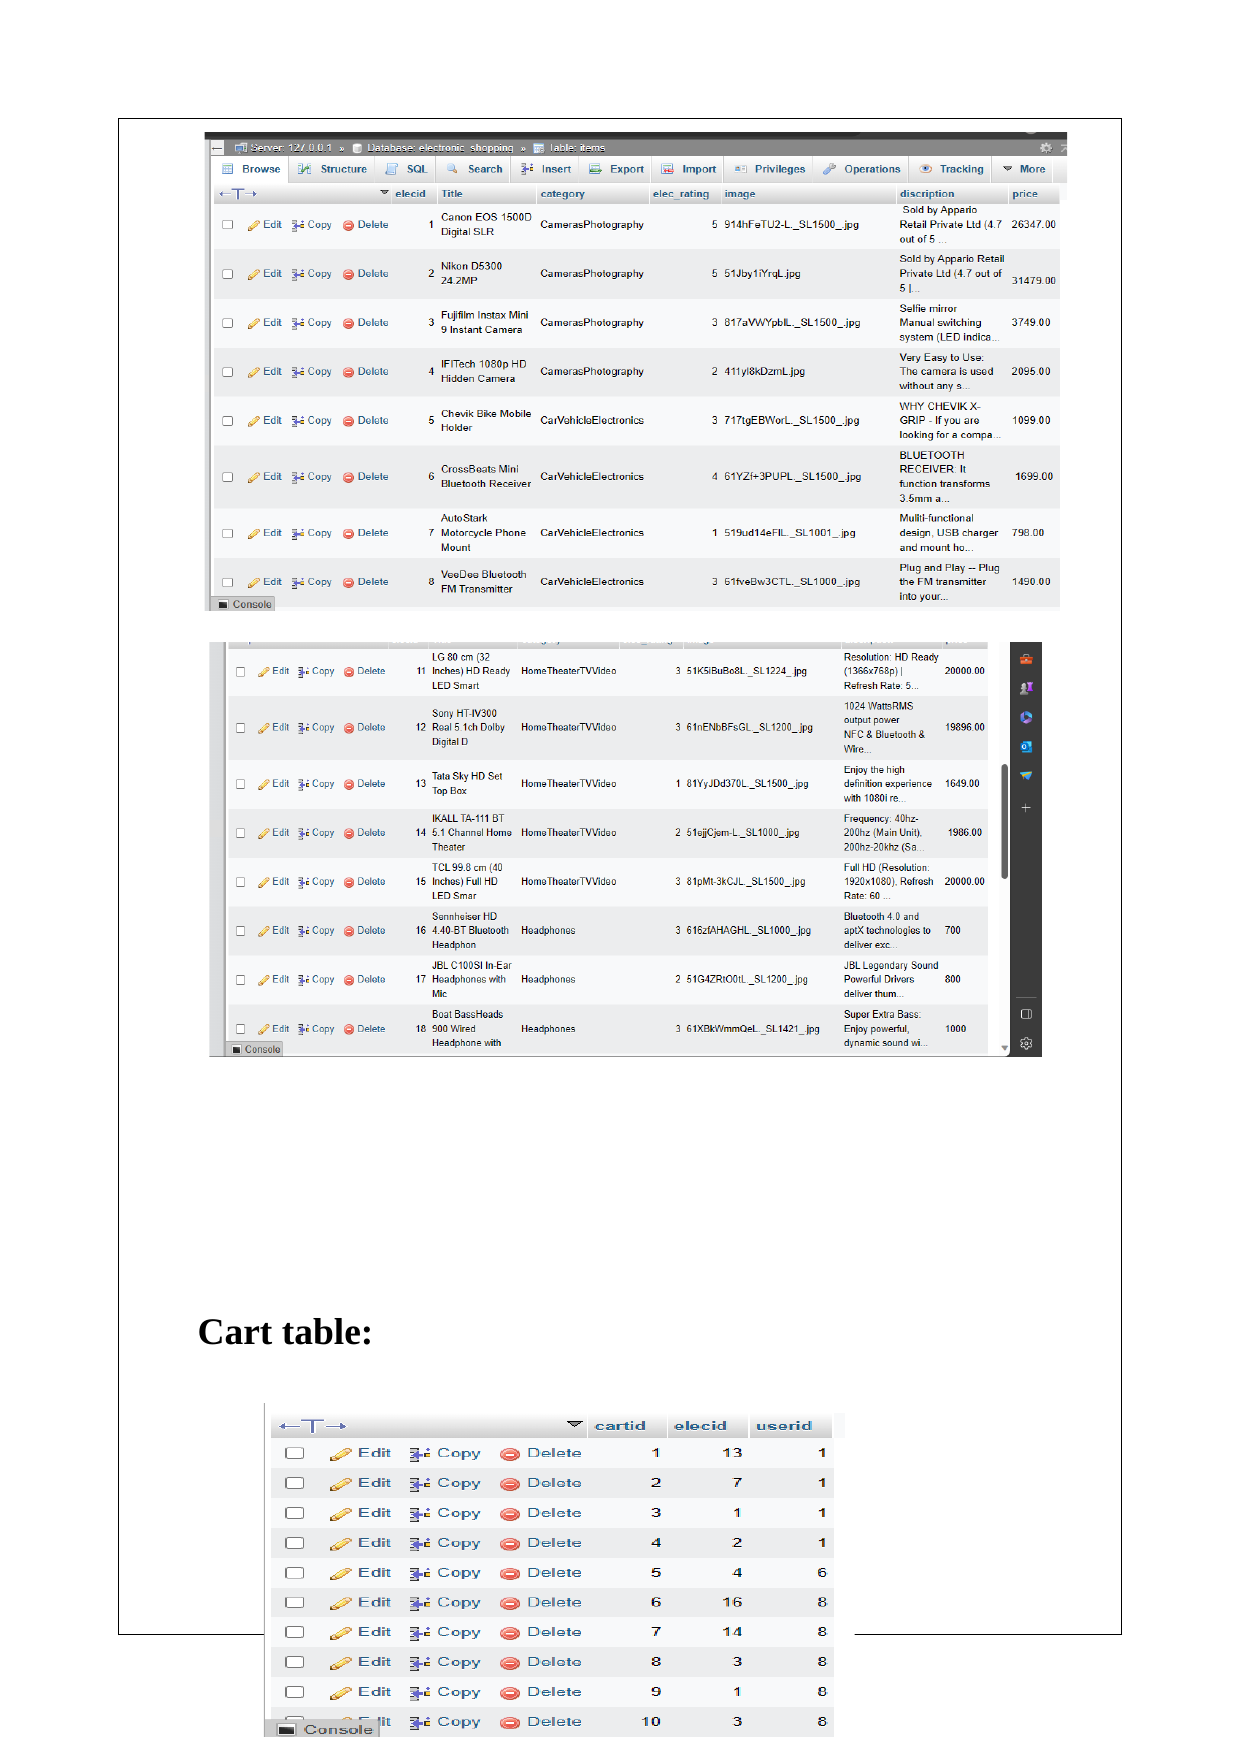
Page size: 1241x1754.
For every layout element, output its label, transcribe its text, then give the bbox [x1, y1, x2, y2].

picture [209, 642, 994, 1057]
text Cart table: [122, 1309, 1118, 1352]
picture [204, 132, 1068, 611]
picture [263, 1403, 589, 1737]
